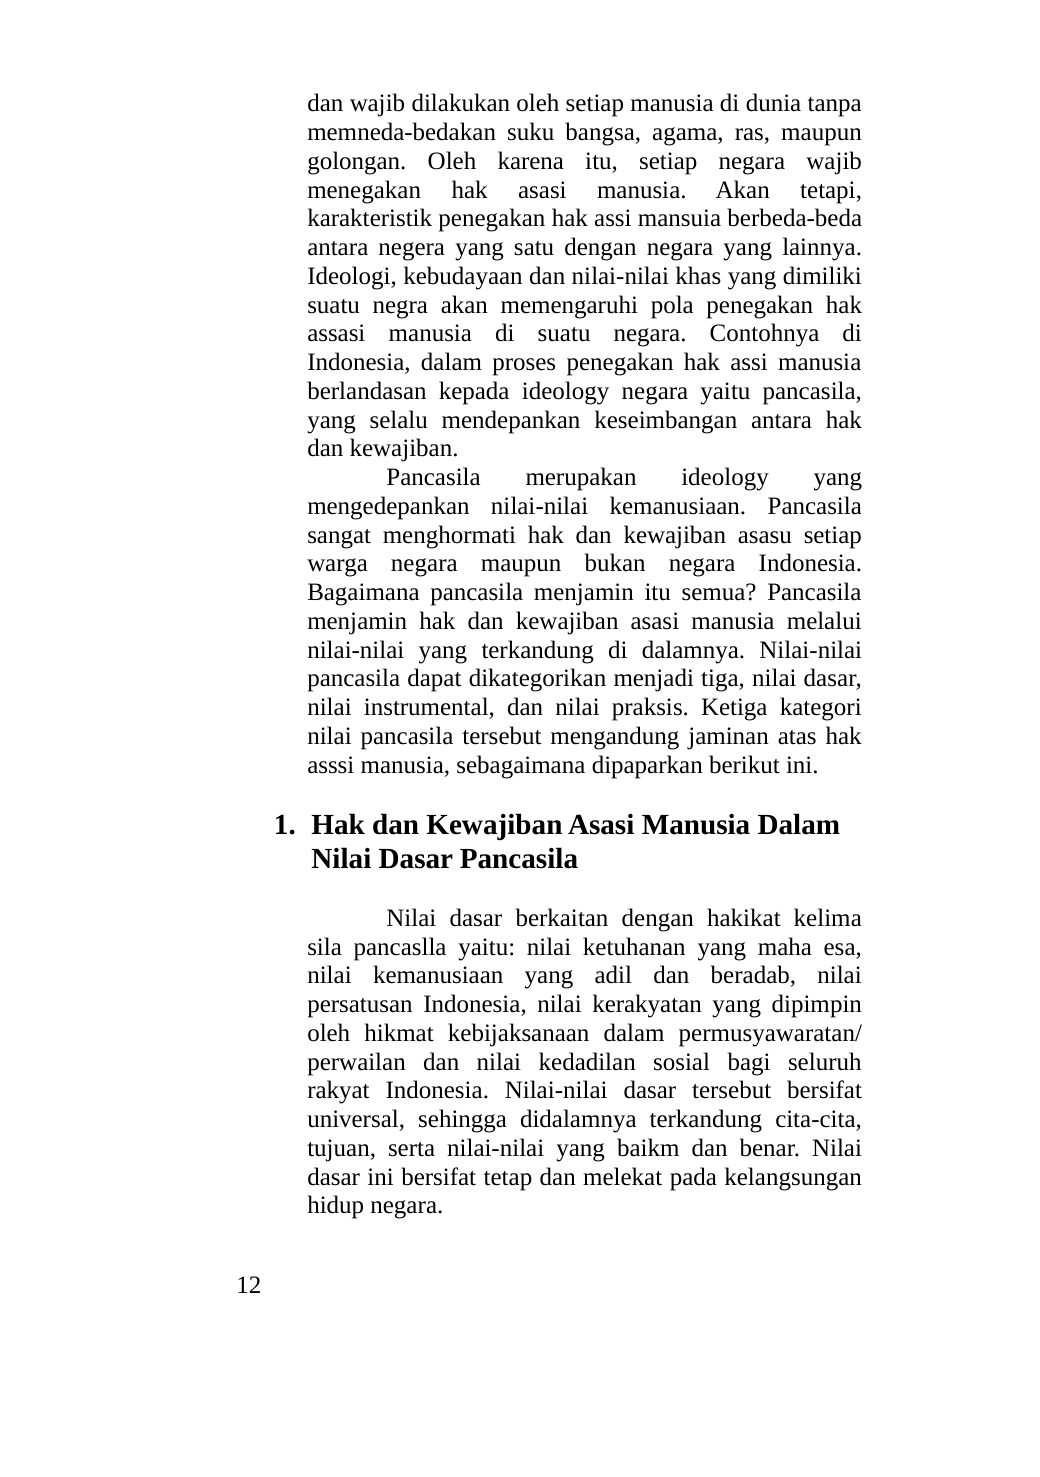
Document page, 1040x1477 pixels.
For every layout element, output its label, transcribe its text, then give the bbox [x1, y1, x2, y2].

text dan wajib dilakukan oleh setiap manusia di dunia tanpa memneda-bedakan suku bangsa, agama, ras, maupun golongan. Oleh karena itu, setiap negara wajib menegakan hak asasi manusia. Akan tetapi, karakteristik penegakan hak assi mansuia berbeda-beda antara negera yang satu dengan negara yang lainnya. Ideologi, kebudayaan dan nilai-nilai khas yang dimiliki suatu negra akan memengaruhi pola penegakan hak assasi manusia di suatu negara. Contohnya di Indonesia, dalam proses penegakan hak assi manusia berlandasan kepada ideology negara yaitu pancasila, yang selalu mendepankan keseimbangan antara hak dan kewajiban. [307, 88, 862, 462]
text Nilai dasar berkaitan dengan hakikat kelima sila pancaslla yaitu: nilai ketuhanan yang maha esa, nilai kemanusiaan yang adil dan beradab, nilai persatusan Indonesia, nilai kerakyatan yang dipimpin oleh hikmat kebijaksanaan dalam permusyawaratan/ perwailan dan nilai kedadilan sosial bagi seluruh rakyat Indonesia. Nilai-nilai dasar tersebut bersifat universal, sehingga didalamnya terkandung cita-cita, tujuan, serta nilai-nilai yang baikm dan benar. Nilai dasar ini bersifat tetap dan melekat pada kelangsungan hidup negara. [307, 903, 862, 1219]
list Hak dan Kewajiban Asasi Manusia Dalam Nilai Dasar Pancasila [274, 807, 862, 874]
text Pancasila merupakan ideology yang mengedepankan nilai-nilai kemanusiaan. Pancasila sangat menghormati hak dan kewajiban asasu setiap warga negara maupun bukan negara Indonesia. Bagaimana pancasila menjamin itu semua? Pancasila menjamin hak dan kewajiban asasi manusia melalui nilai-nilai yang terkandung di dalamnya. Nilai-nilai pancasila dapat dikategorikan menjadi tiga, nilai dasar, nilai instrumental, dan nilai praksis. Ketiga kategori nilai pancasila tersebut mengandung jaminan atas hak asssi manusia, sebagaimana dipaparkan berikut ini. [307, 462, 862, 778]
